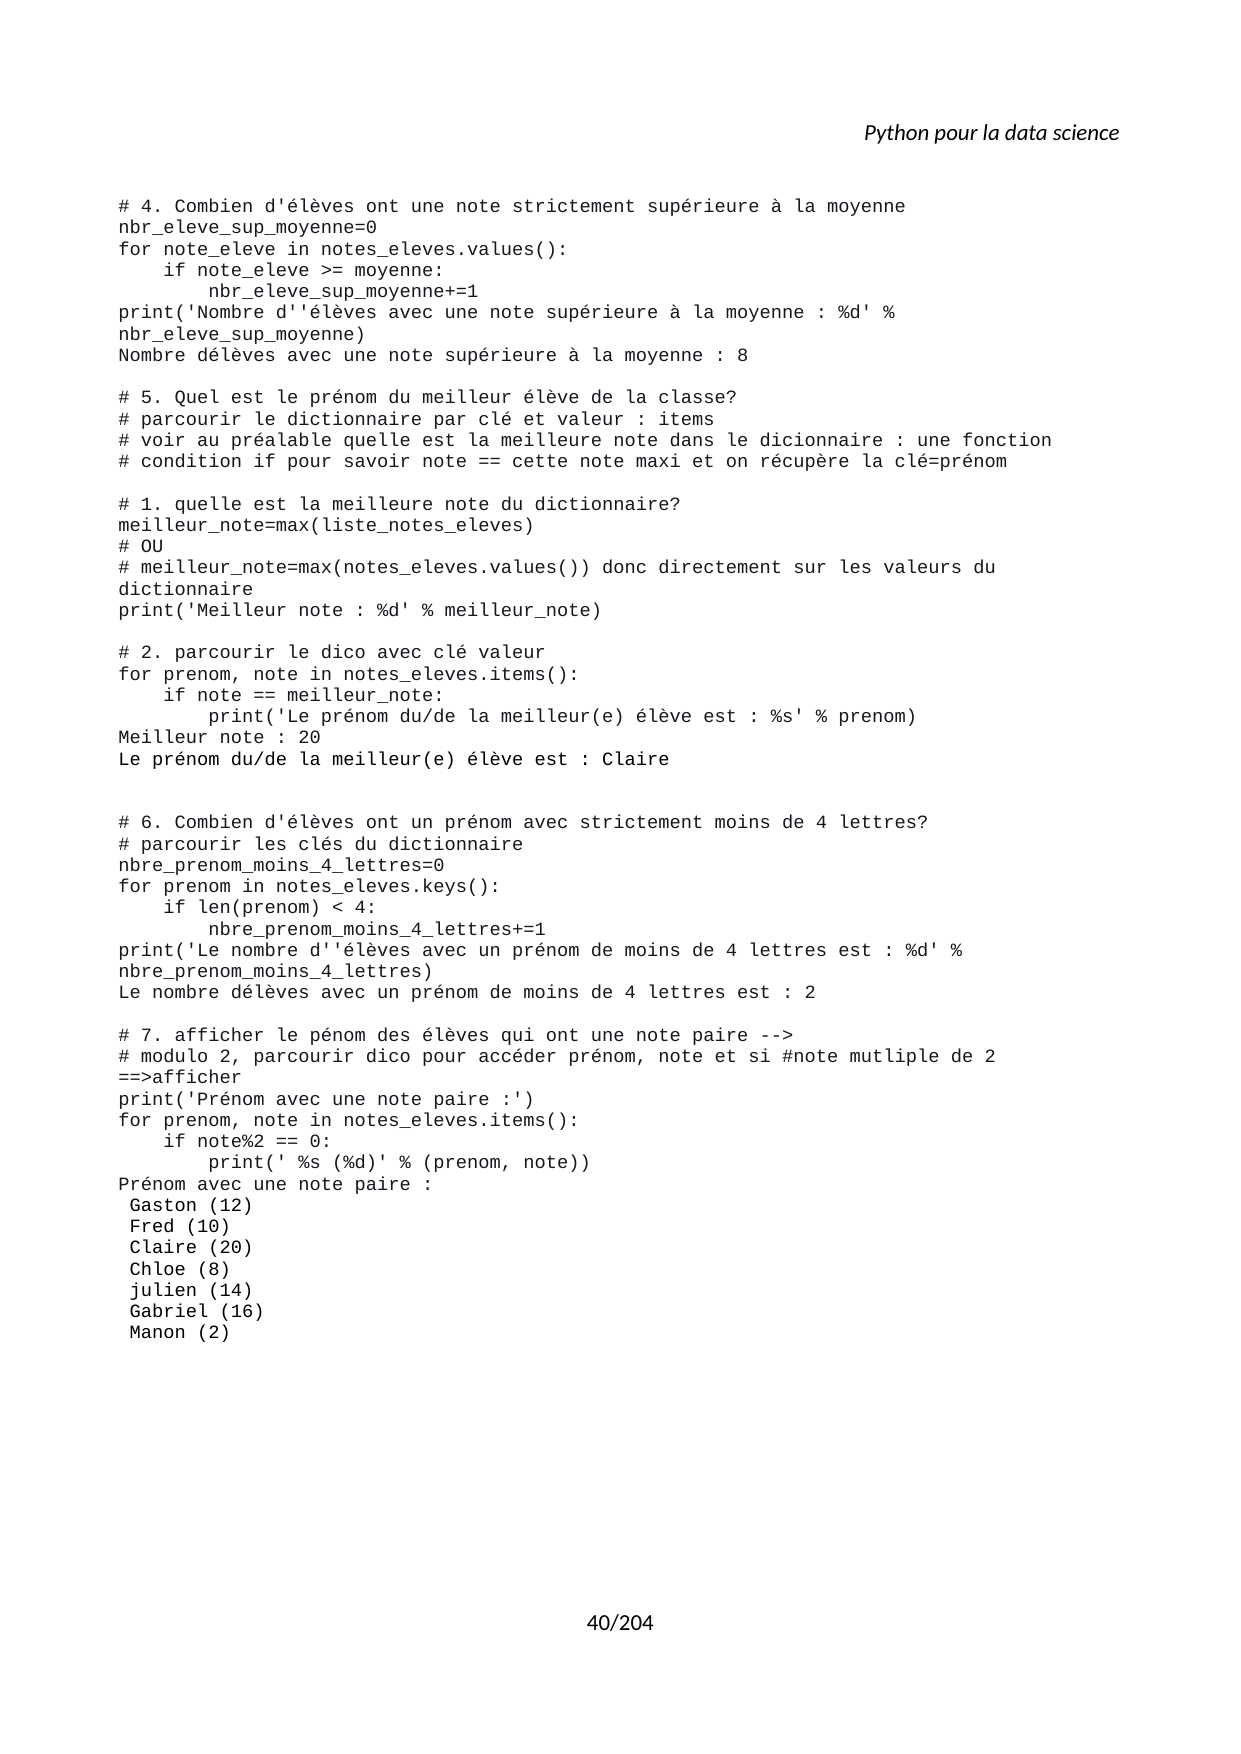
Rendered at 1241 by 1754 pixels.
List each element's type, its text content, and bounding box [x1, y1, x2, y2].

text nbr_eleve_sup_moyenne+=1 [118, 282, 1122, 303]
text for note_eleve in notes_eleves.values(): [118, 239, 1122, 261]
text Nombre délèves avec une note supérieure à la moyenne : 8 [118, 346, 1122, 367]
text # voir au préalable quelle est la meilleure note dans le dicionnaire : une fonction [118, 431, 1122, 452]
text # 4. Combien d'élèves ont une note strictement supérieure à la moyenne [118, 197, 1122, 218]
text # OU [118, 537, 1122, 558]
text # 6. Combien d'élèves ont un prénom avec strictement moins de 4 lettres? [118, 813, 1122, 834]
text # 5. Quel est le prénom du meilleur élève de la classe? [118, 388, 1122, 409]
text nbre_prenom_moins_4_lettres=0 [118, 856, 1122, 877]
text meilleur_note=max(liste_notes_eleves) [118, 516, 1122, 537]
text julien (14) [118, 1281, 1122, 1302]
text Meilleur note : 20 [118, 728, 1122, 749]
text print('Meilleur note : %d' % meilleur_note) [118, 601, 1122, 622]
text print('Le prénom du/de la meilleur(e) élève est : %s' % prenom) [118, 707, 1122, 728]
text Le nombre délèves avec un prénom de moins de 4 lettres est : 2 [118, 983, 1122, 1004]
text # parcourir les clés du dictionnaire [118, 834, 1122, 856]
text # 7. afficher le pénom des élèves qui ont une note paire --> [118, 1026, 1122, 1047]
text Prénom avec une note paire : [118, 1174, 1122, 1196]
text for prenom, note in notes_eleves.items(): [118, 1111, 1122, 1132]
text for prenom in notes_eleves.keys(): [118, 877, 1122, 898]
text if note%2 == 0: [118, 1132, 1122, 1153]
text nbr_eleve_sup_moyenne=0 [118, 218, 1122, 239]
text Gaston (12) [118, 1196, 1122, 1217]
text if len(prenom) < 4: [118, 898, 1122, 919]
text print('Nombre d''élèves avec une note supérieure à la moyenne : %d' % nbr_eleve_sup_moyenne) [118, 303, 1122, 346]
text # parcourir le dictionnaire par clé et valeur : items [118, 409, 1122, 431]
text # 1. quelle est la meilleure note du dictionnaire? [118, 494, 1122, 516]
text print('Le nombre d''élèves avec un prénom de moins de 4 lettres est : %d' % nbre_prenom_moins_4_lettres) [118, 941, 1122, 983]
text Gabriel (16) [118, 1302, 1122, 1323]
text # modulo 2, parcourir dico pour accéder prénom, note et si #note mutliple de 2 ==>afficher [118, 1047, 1122, 1089]
text Fred (10) [118, 1217, 1122, 1238]
text # condition if pour savoir note == cette note maxi et on récupère la clé=prénom [118, 452, 1122, 473]
text # meilleur_note=max(notes_eleves.values()) donc directement sur les valeurs du dictionnaire [118, 558, 1122, 601]
text Le prénom du/de la meilleur(e) élève est : Claire [118, 749, 1122, 771]
text if note_eleve >= moyenne: [118, 261, 1122, 282]
text print(' %s (%d)' % (prenom, note)) [118, 1153, 1122, 1174]
text print('Prénom avec une note paire :') [118, 1089, 1122, 1111]
text Claire (20) [118, 1238, 1122, 1259]
text # 2. parcourir le dico avec clé valeur [118, 643, 1122, 664]
text nbre_prenom_moins_4_lettres+=1 [118, 919, 1122, 941]
text Chloe (8) [118, 1259, 1122, 1281]
text Manon (2) [118, 1323, 1122, 1344]
text for prenom, note in notes_eleves.items(): [118, 664, 1122, 686]
text if note == meilleur_note: [118, 686, 1122, 707]
